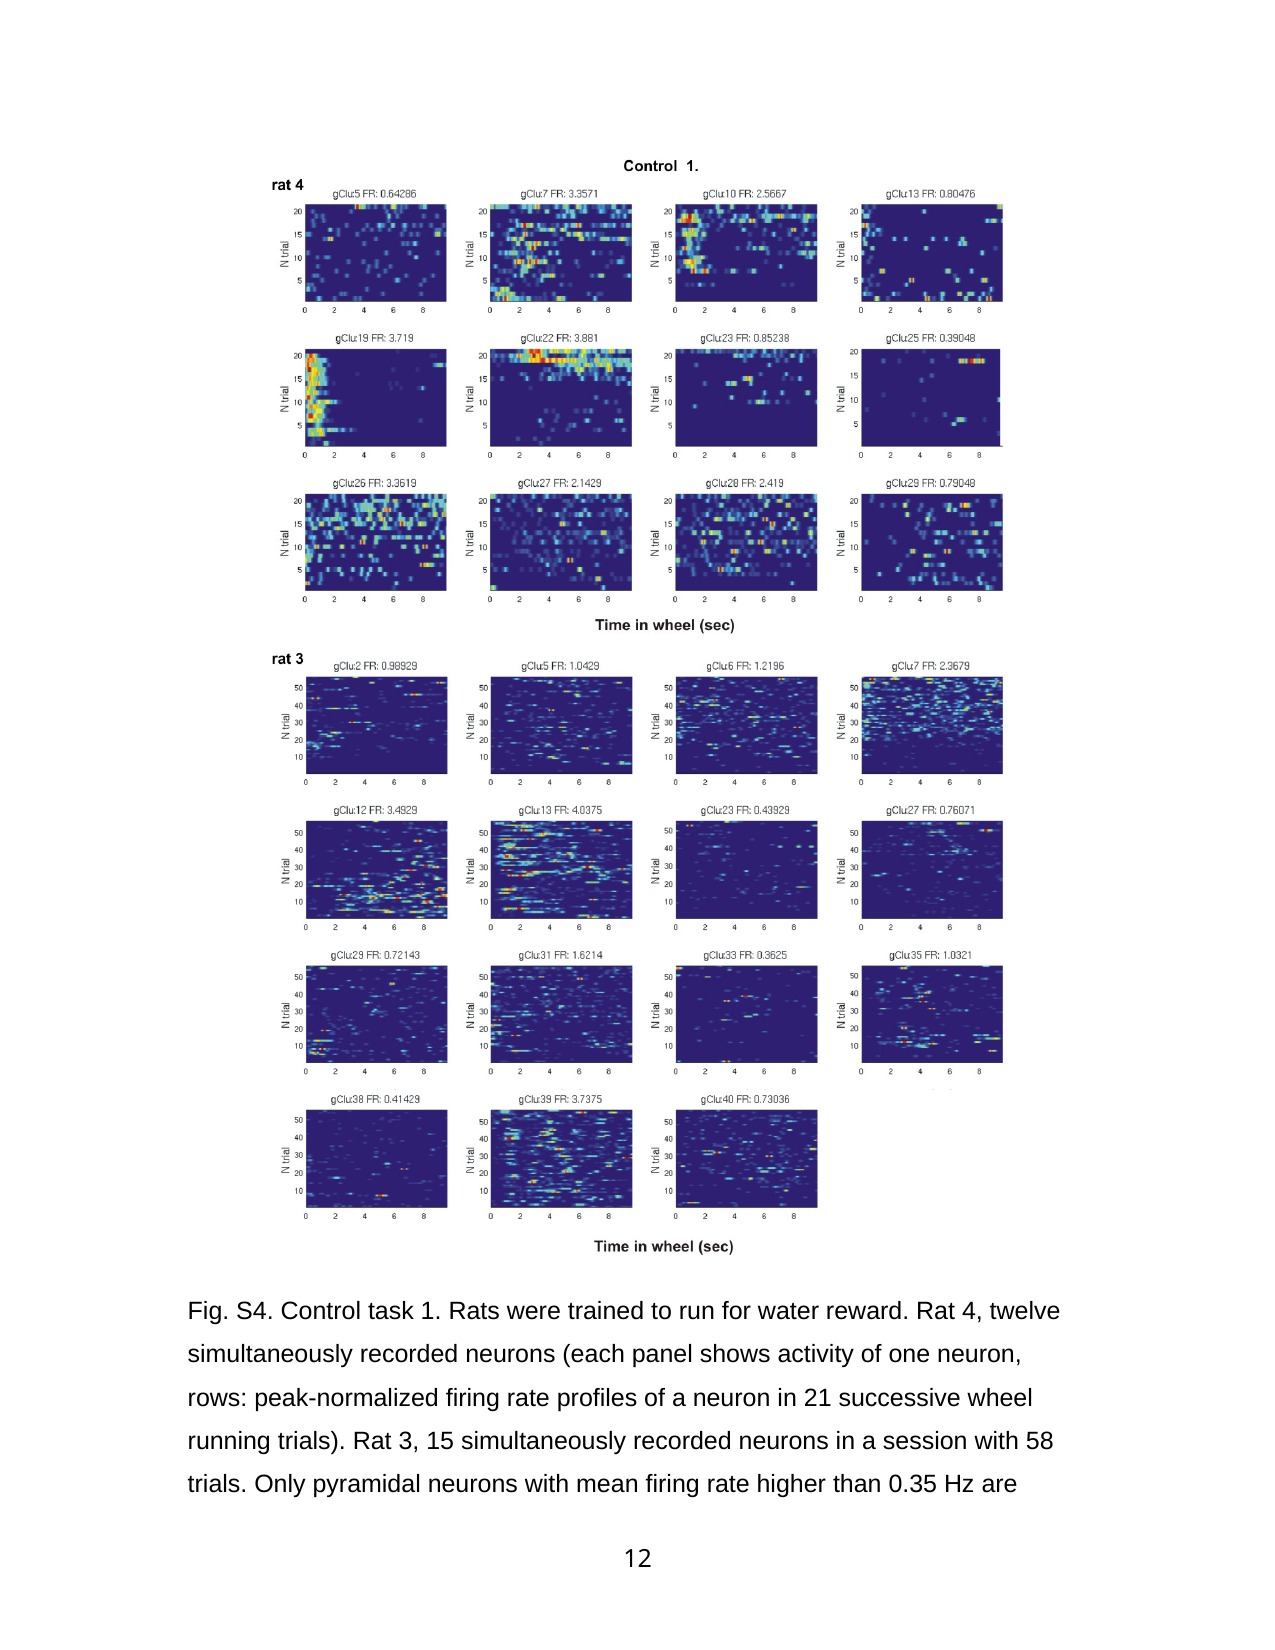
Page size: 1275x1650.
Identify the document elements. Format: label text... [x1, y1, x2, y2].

text Fig. S4. Control task 1. Rats were trained to run for water reward. Rat 4, twelve simultaneously recorded neurons (each panel shows activity of one neuron, rows: peak-normalized firing rate profiles of a neuron in 21 successive wheel running trials). Rat 3, 15 simultaneously recorded neurons in a session with 58 trials. Only pyramidal neurons with mean firing rate higher than 0.35 Hz are [187, 1296, 1087, 1497]
picture [188, 150, 1087, 1282]
